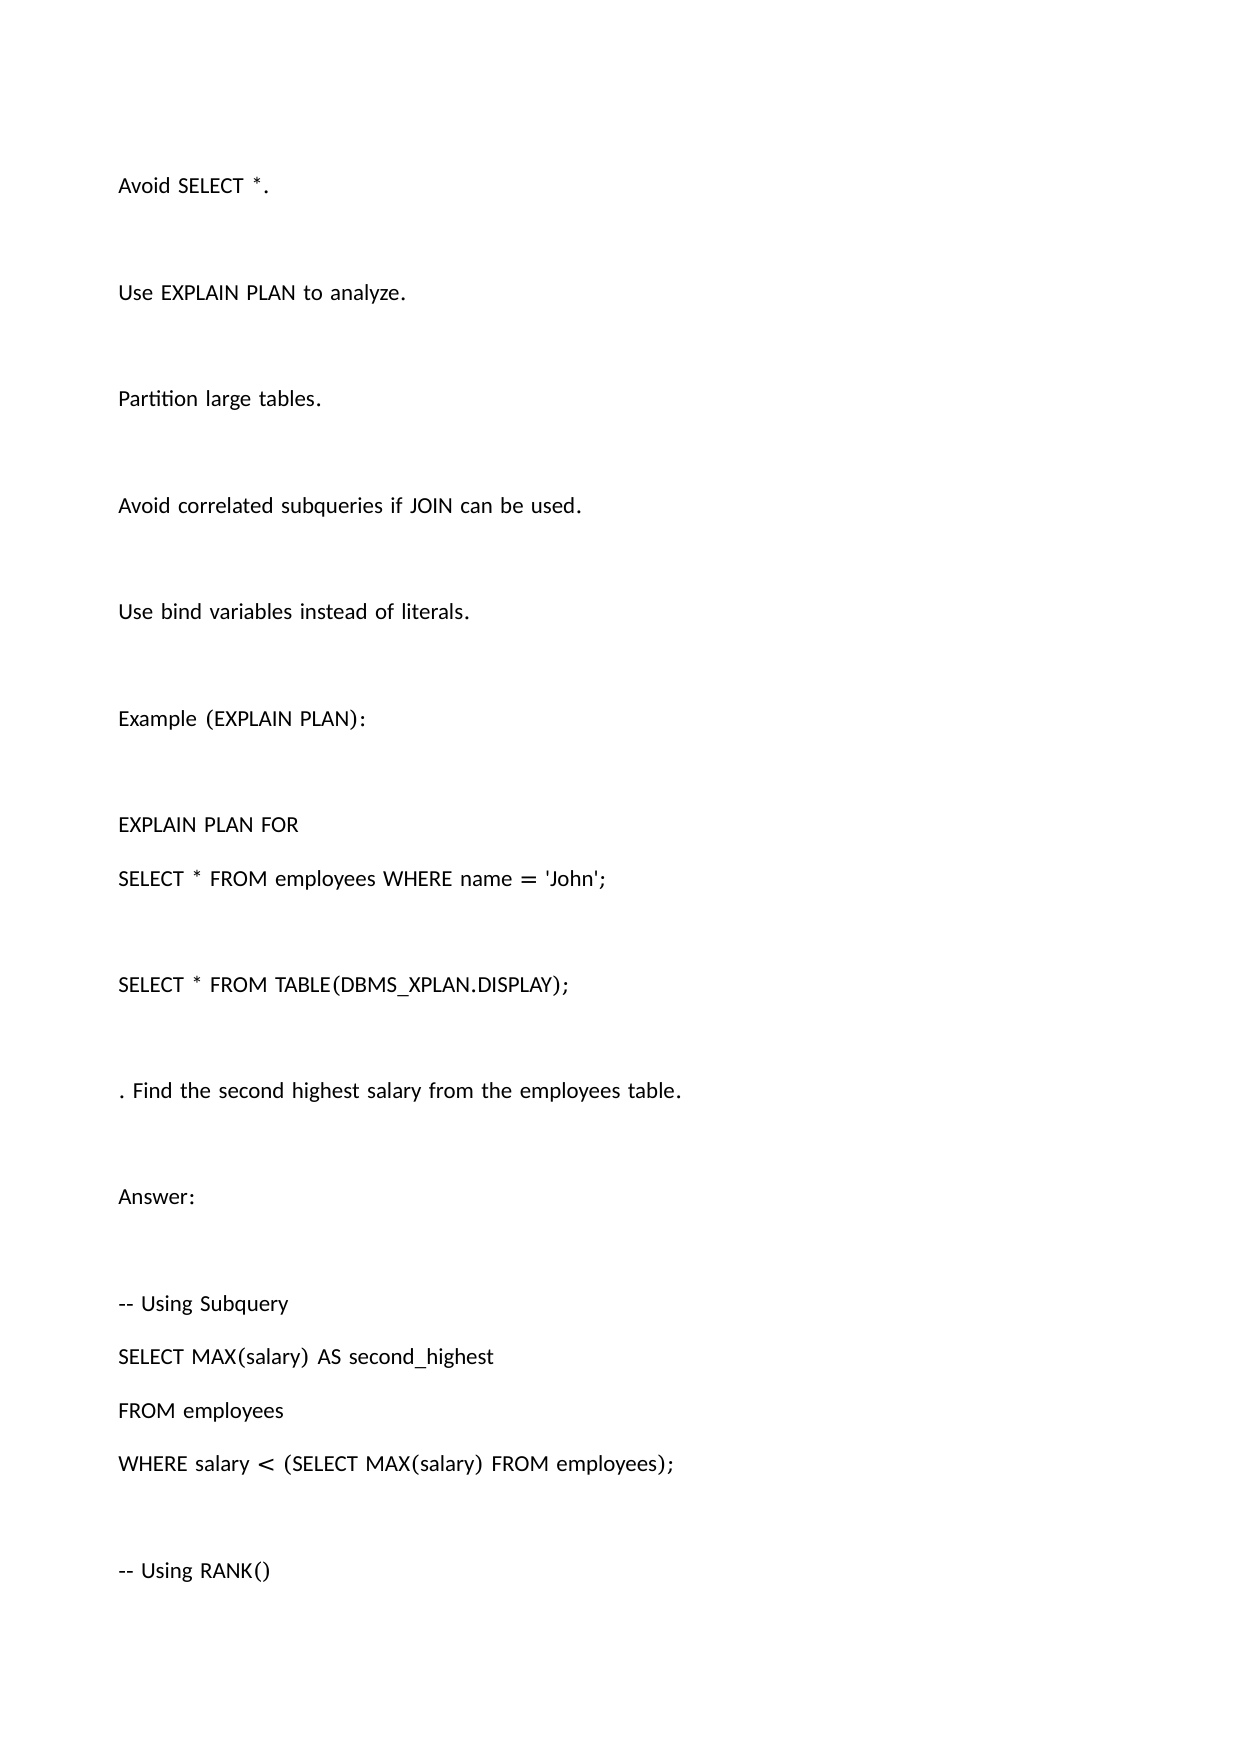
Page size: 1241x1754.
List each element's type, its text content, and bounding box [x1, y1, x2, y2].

text . Find the second highest salary from the employees table. [118, 1076, 1122, 1104]
text Example (EXPLAIN PLAN): [118, 703, 1122, 732]
text SELECT MAX(salary) AS second_highest [118, 1342, 1122, 1370]
text -- Using RANK() [118, 1555, 1122, 1584]
text SELECT * FROM employees WHERE name = 'John'; [118, 863, 1122, 892]
text EXPLAIN PLAN FOR [118, 810, 1122, 838]
text SELECT * FROM TABLE(DBMS_XPLAN.DISPLAY); [118, 970, 1122, 998]
text FROM employees [118, 1395, 1122, 1424]
text Avoid correlated subqueries if JOIN can be used. [118, 491, 1122, 519]
text Use EXPLAIN PLAN to analyze. [118, 278, 1122, 306]
text Use bind variables instead of literals. [118, 597, 1122, 625]
text Avoid SELECT *. [118, 171, 1122, 199]
text Partition large tables. [118, 384, 1122, 412]
text Answer: [118, 1182, 1122, 1211]
text WHERE salary < (SELECT MAX(salary) FROM employees); [118, 1449, 1122, 1477]
text -- Using Subquery [118, 1288, 1122, 1317]
